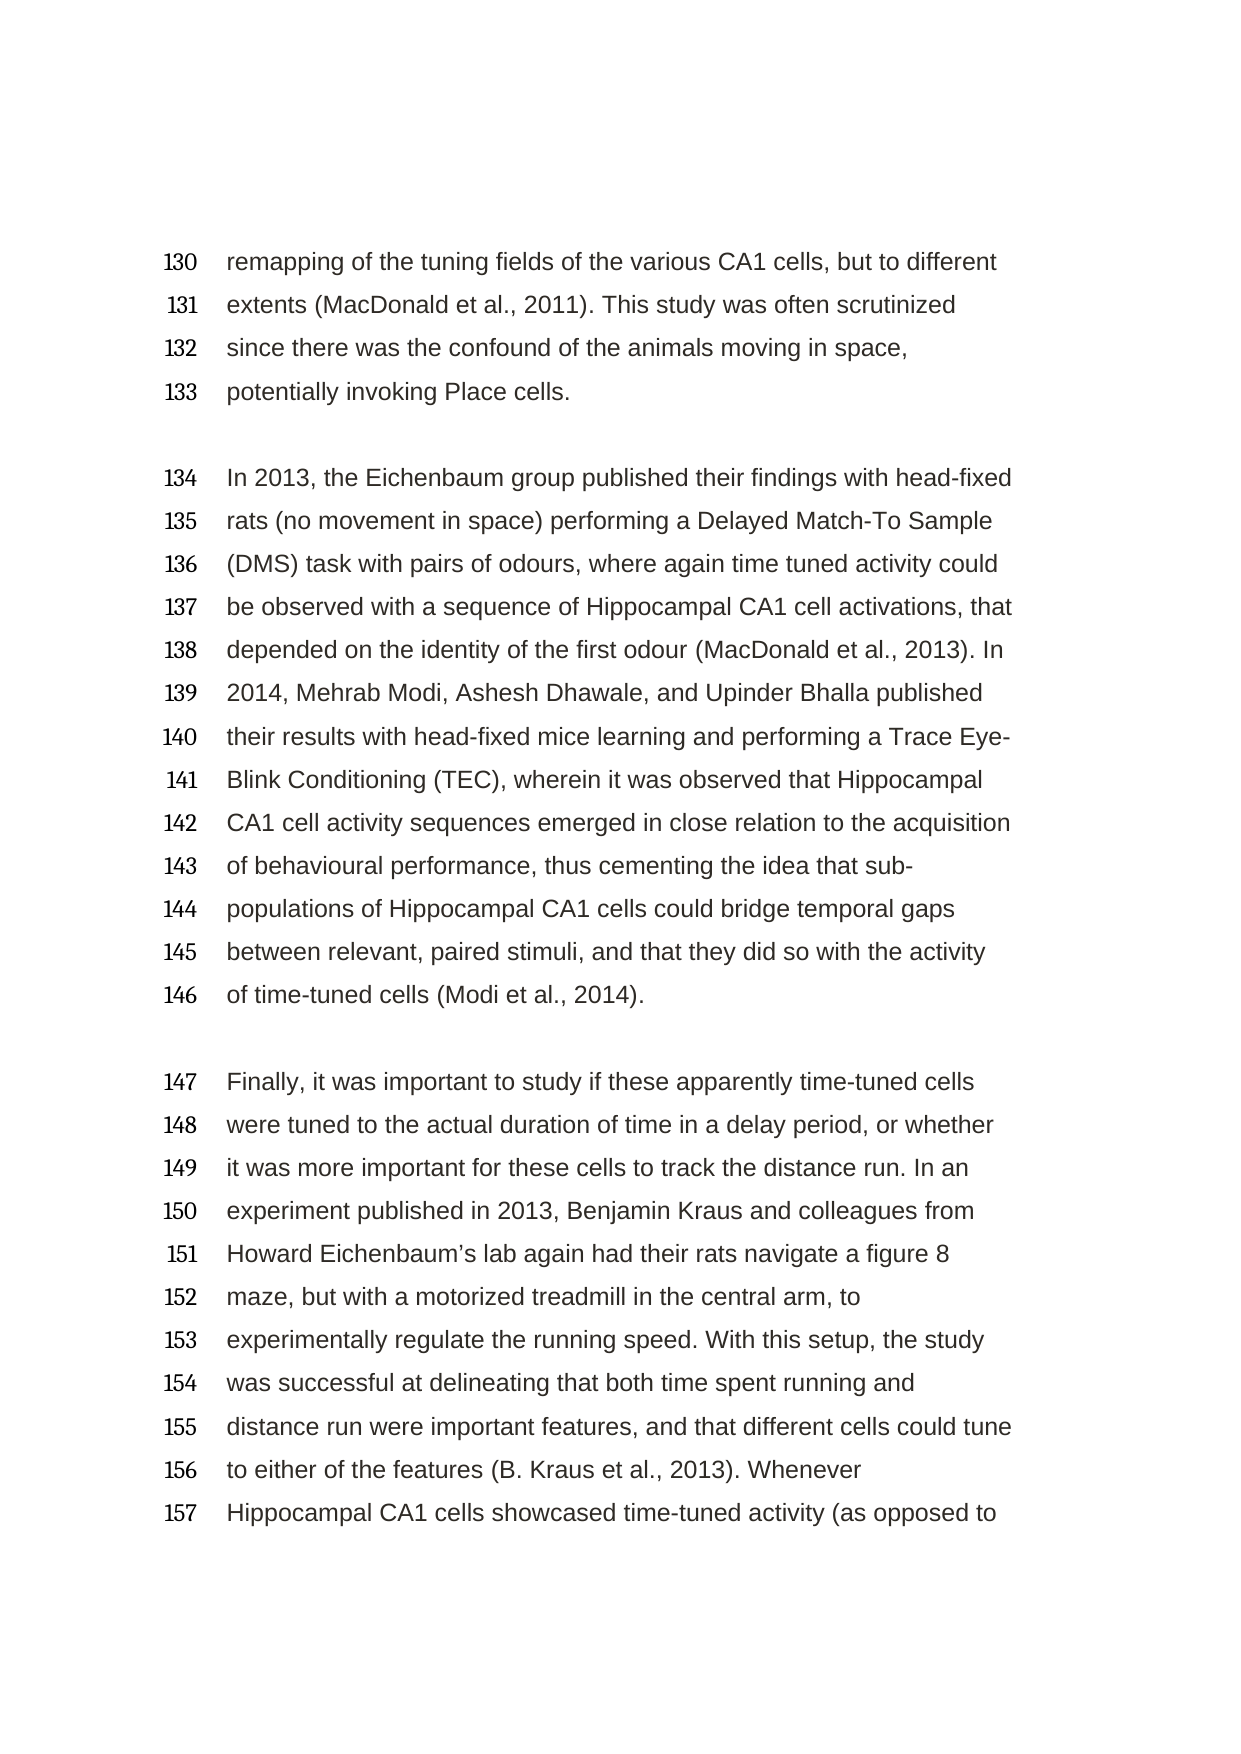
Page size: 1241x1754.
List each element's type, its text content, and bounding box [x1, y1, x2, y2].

text Finally, it was important to study if these apparently time-tuned cells were tuned to the actual duration of time in a delay period, or whether it was more important for these cells to track the distance run. In an experiment published in 2013, Benjamin Kraus and colleagues from Howard Eichenbaum’s lab again had their rats navigate a figure 8 maze, but with a motorized treadmill in the central arm, to experimentally regulate the running speed. With this setup, the study was successful at delineating that both time spent running and distance run were important features, and that different cells could tune to either of the features (B. Kraus et al., 2013)⁠. Whenever Hippocampal CA1 cells showcased time-tuned activity (as opposed to [226, 1067, 1014, 1527]
text In 2013, the Eichenbaum group published their findings with head-fixed rats (no movement in space) performing a Delayed Match-To Sample (DMS) task with pairs of odours, where again time tuned activity could be observed with a sequence of Hippocampal CA1 cell activations, that depended on the identity of the first odour (MacDonald et al., 2013)⁠. In 2014, Mehrab Modi, Ashesh Dhawale, and Upinder Bhalla published their results with head-fixed mice learning and performing a Trace Eye-Blink Conditioning (TEC), wherein it was observed that Hippocampal CA1 cell activity sequences emerged in close relation to the acquisition of behavioural performance, thus cementing the idea that sub-populations of Hippocampal CA1 cells could bridge temporal gaps between relevant, paired stimuli, and that they did so with the activity of time-tuned cells (Modi et al., 2014)⁠. [226, 463, 1014, 1009]
text remapping of the tuning fields of the various CA1 cells, but to different extents (MacDonald et al., 2011)⁠. This study was often scrutinized since there was the confound of the animals moving in space, potentially invoking Place cells. [226, 247, 1014, 405]
